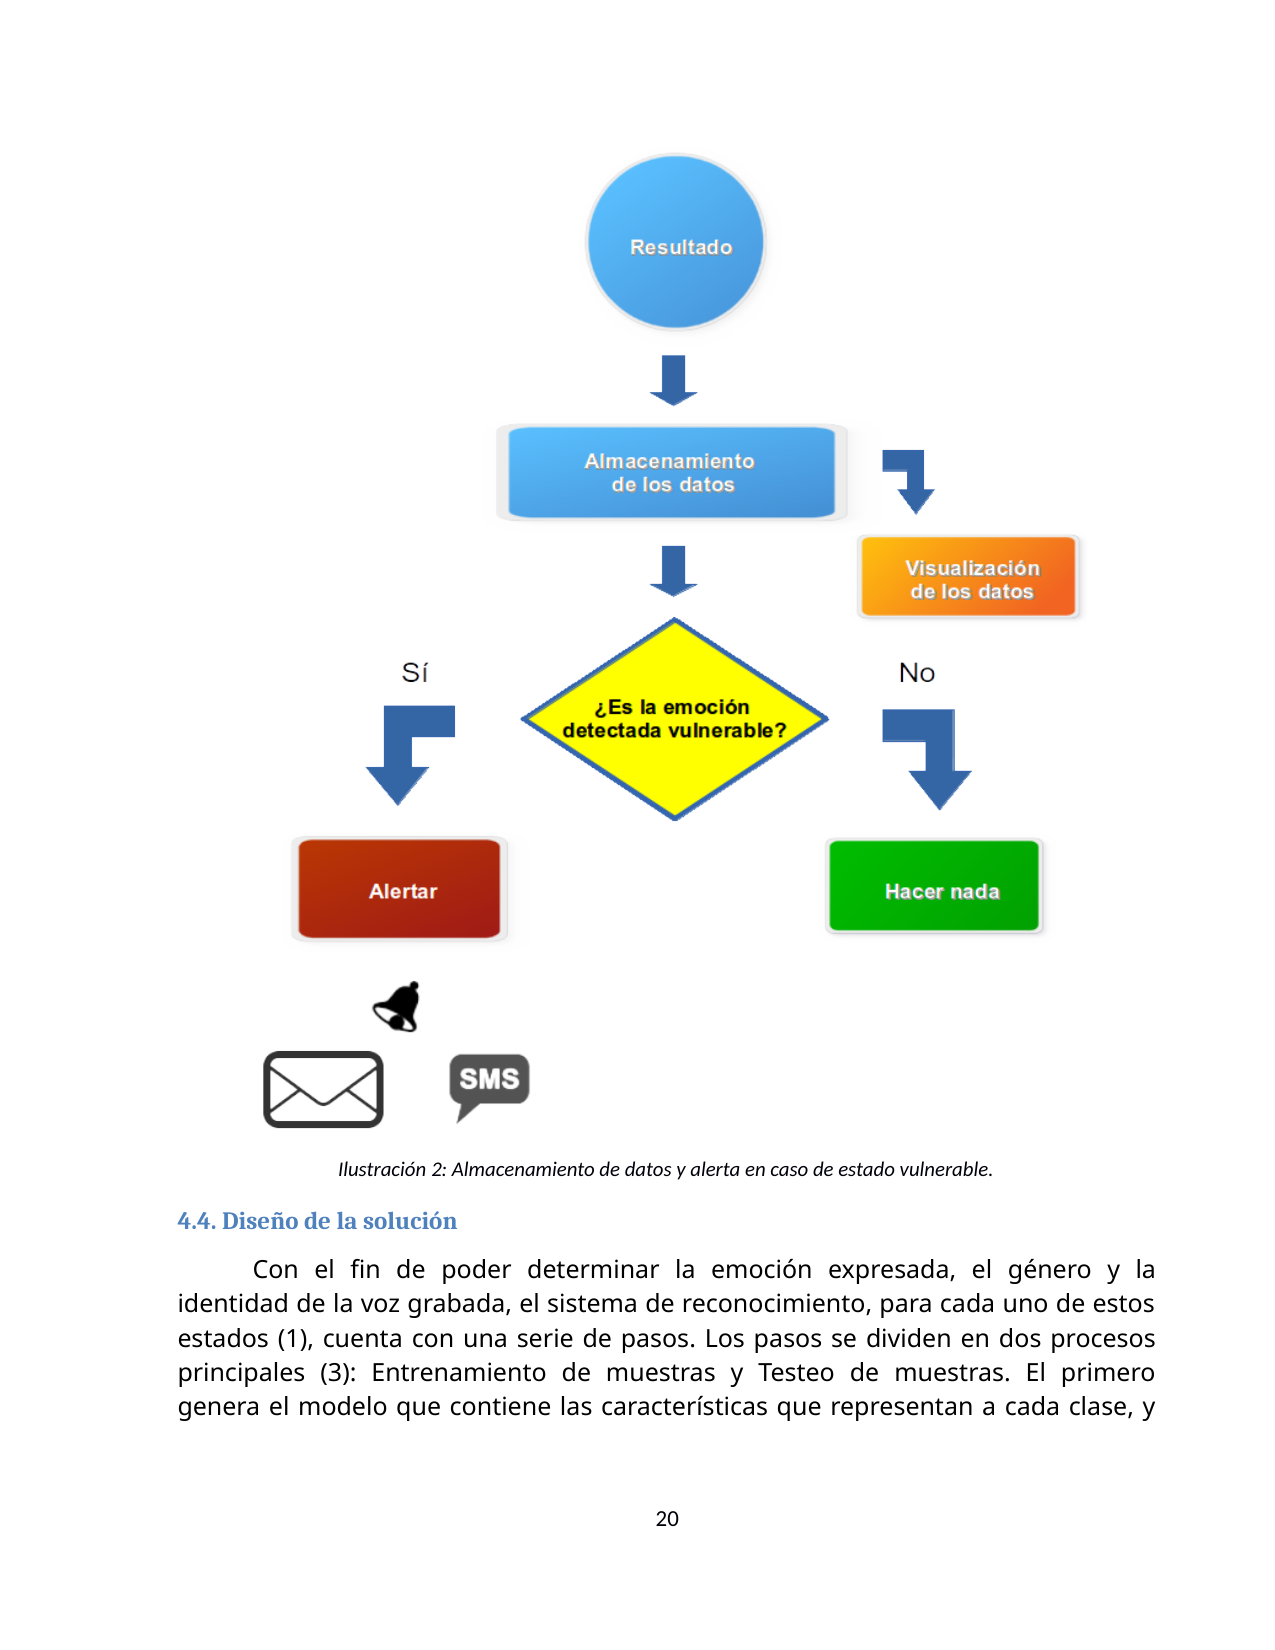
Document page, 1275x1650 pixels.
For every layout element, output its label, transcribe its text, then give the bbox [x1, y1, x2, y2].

text Con el fin de poder determinar la emoción expresada, el género y la identidad de la voz grabada, el sistema de reconocimiento, para cada uno de estos estados (Ilustración 1), cuenta con una serie de pasos. Los pasos se dividen en dos procesos principales (Ilustración 3): Entrenamiento de muestras y Testeo de muestras. El primero genera el modelo que contiene las características que representan a cada clase, y el segundo predice, gracias al modelo, a qué clase corresponde cada muestra, pudiendo reconocer así su estado respectivo (emoción, género o identidad). [177, 1252, 1157, 1422]
picture [246, 118, 1088, 1153]
subtitle 4.4. Diseño de la solución [177, 1207, 1157, 1235]
text Ilustración 2: Almacenamiento de datos y alerta en caso de estado vulnerable. [224, 131, 1110, 1182]
